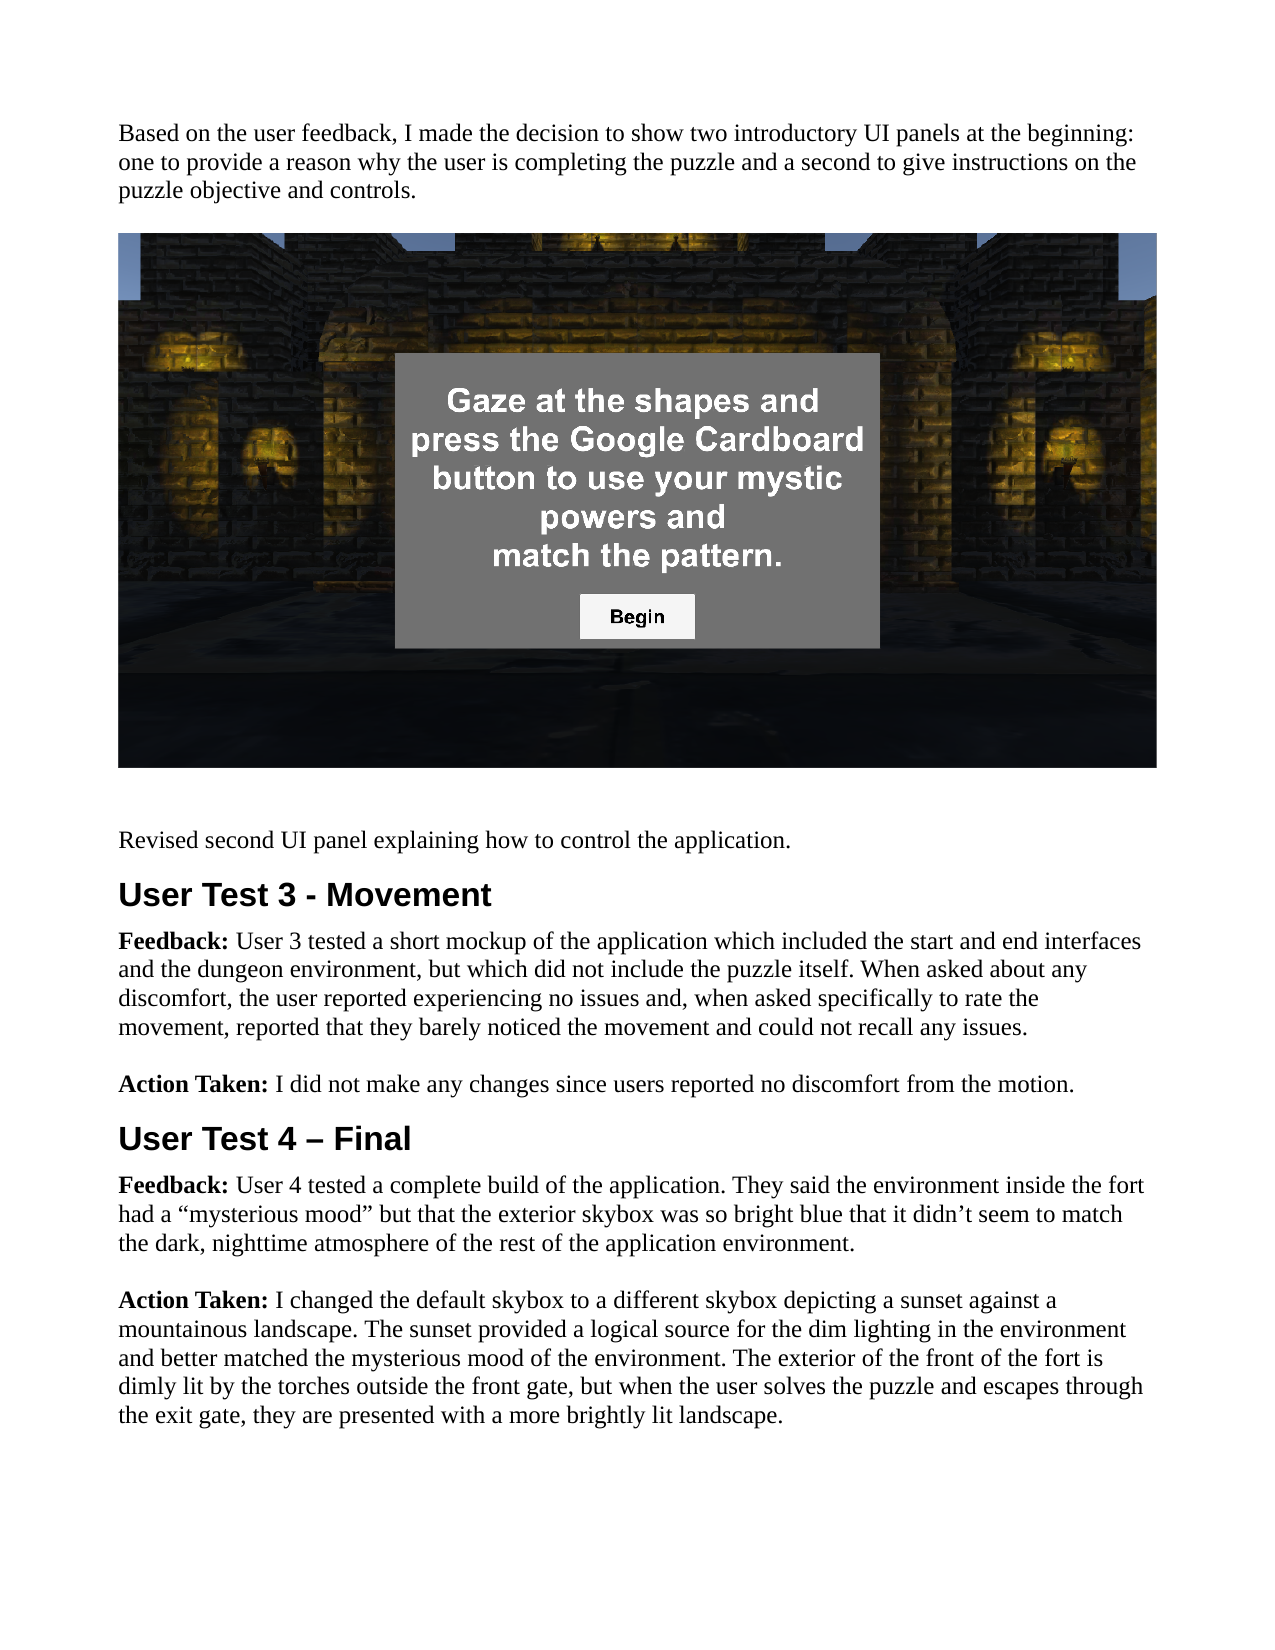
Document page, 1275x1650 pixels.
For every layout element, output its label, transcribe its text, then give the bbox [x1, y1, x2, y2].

text Action Taken: I changed the default skybox to a different skybox depicting a sunset against a mountainous landscape. The sunset provided a logical source for the dim lighting in the environment and better matched the mysterious mood of the environment. The exterior of the front of the fort is dimly lit by the torches outside the front gate, but when the user solves the puzzle and escapes through the exit gate, they are presented with a more brightly lit landscape. [118, 1285, 1157, 1429]
text Based on the user feedback, I made the decision to show two introductory UI panels at the beginning: one to provide a reason why the user is completing the puzzle and a second to give instructions on the puzzle objective and controls. [118, 118, 1157, 204]
text Feedback: User 3 tested a short mockup of the application which included the start and end interfaces and the dungeon environment, but which did not include the puzzle itself. When asked about any discomfort, the user reported experiencing no issues and, when asked specifically to rate the movement, reported that they barely noticed the movement and could not recall any issues. [118, 926, 1157, 1041]
text Feedback: User 4 tested a complete build of the application. They said the environment inside the fort had a “mysterious mood” but that the exterior skybox was so bright blue that it didn’t seem to match the dark, nighttime atmosphere of the rest of the application environment. [118, 1170, 1157, 1256]
subtitle User Test 4 – Final [118, 1119, 1157, 1158]
text Revised second UI panel explaining how to control the application. [118, 825, 1157, 854]
text Action Taken: I did not make any changes since users reported no discomfort from the motion. [118, 1069, 1157, 1098]
subtitle User Test 3 - Movement [118, 874, 1157, 913]
picture [118, 233, 1157, 768]
